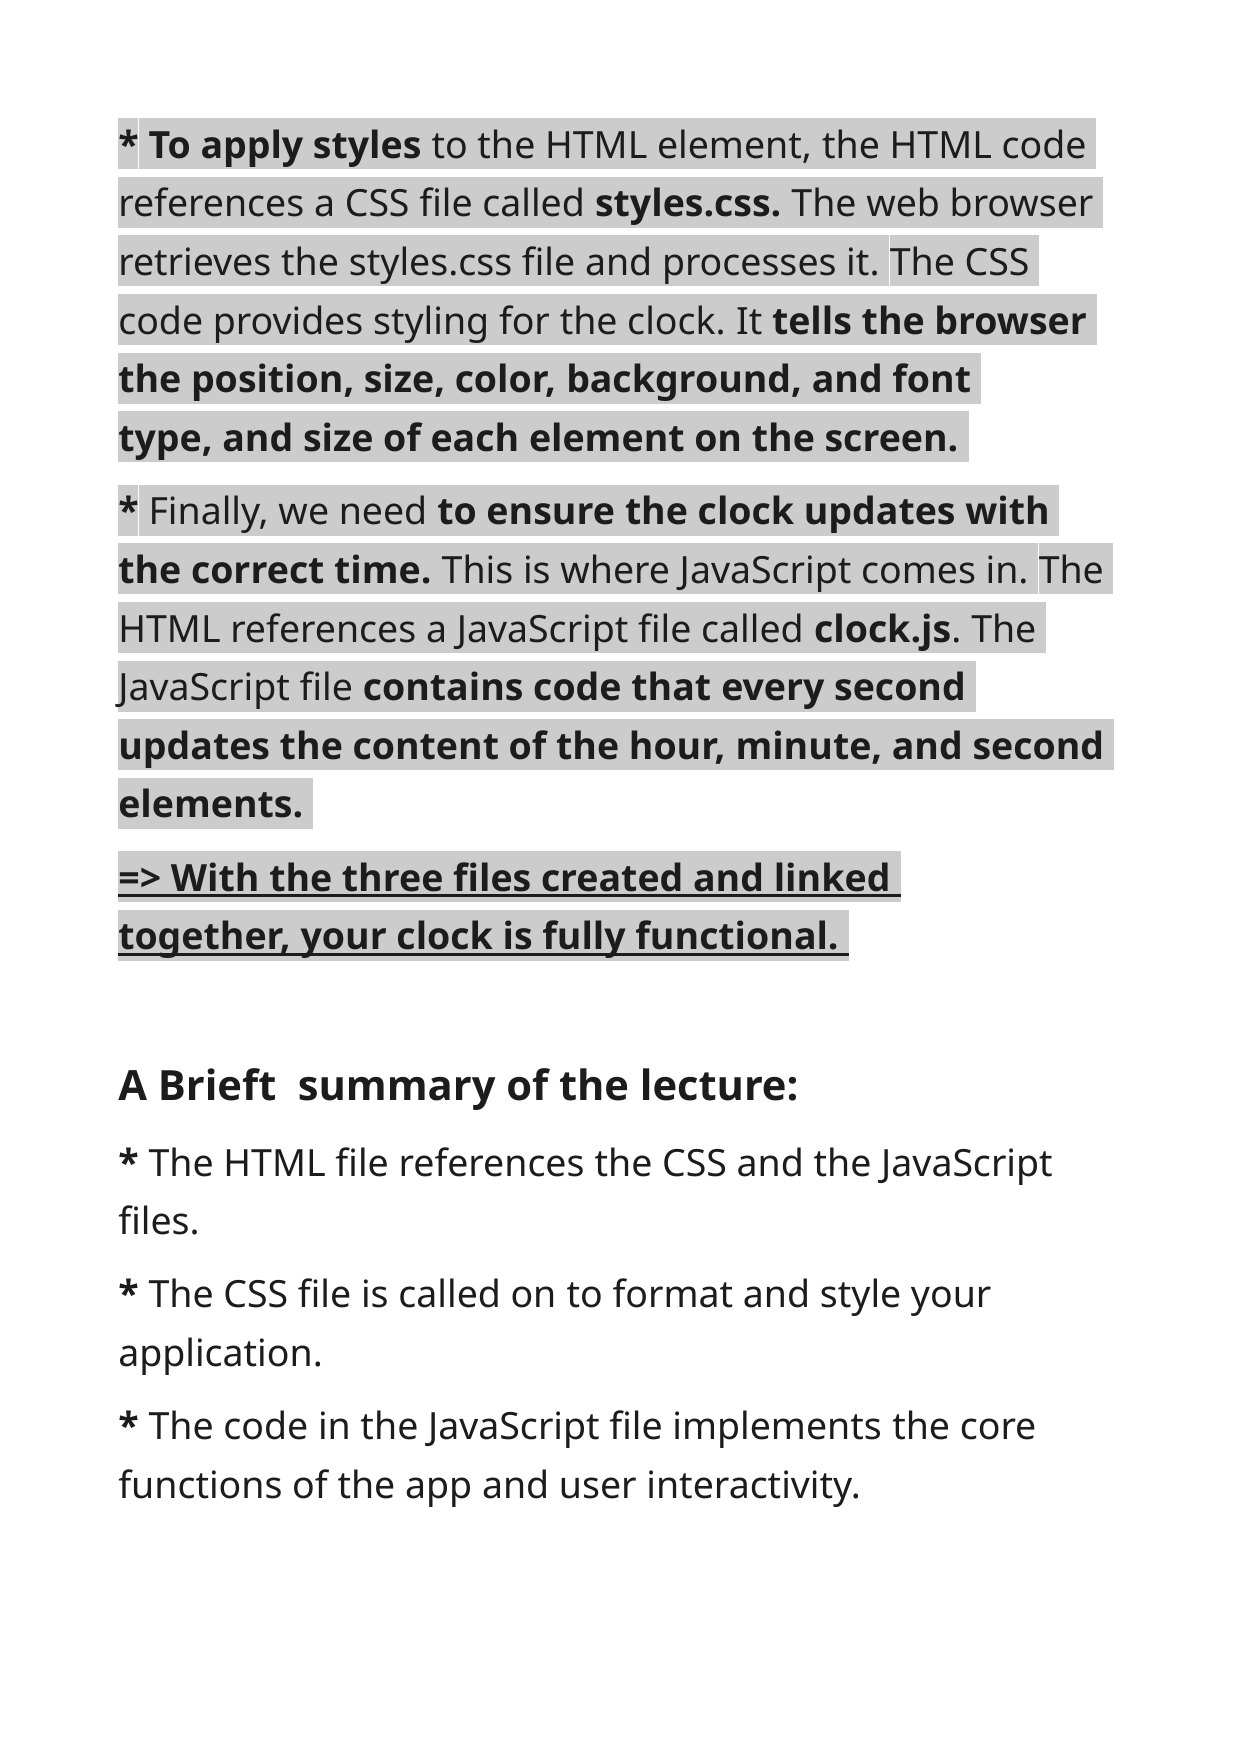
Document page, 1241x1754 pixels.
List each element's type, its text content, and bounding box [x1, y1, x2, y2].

text * To apply styles to the HTML element, the HTML code references a CSS file called styles.css. The web browser retrieves the styles.css file and processes it. The CSS code provides styling for the clock. It tells the browser the position, size, color, background, and font type, and size of each element on the screen. [118, 118, 1122, 462]
text => With the three files created and linked together, your clock is fully functional. [118, 851, 1122, 961]
text * The code in the JavaScript file implements the core functions of the app and user interactivity. [118, 1400, 1122, 1509]
text A Brieft summary of the lecture: [118, 1056, 1122, 1113]
text * The HTML file references the CSS and the JavaScript files. [118, 1136, 1122, 1246]
text * The CSS file is called on to format and style your application. [118, 1268, 1122, 1377]
text * Finally, we need to ensure the clock updates with the correct time. This is where JavaScript comes in. The HTML references a JavaScript file called clock.js. The JavaScript file contains code that every second updates the content of the hour, minute, and second elements. [118, 484, 1122, 829]
